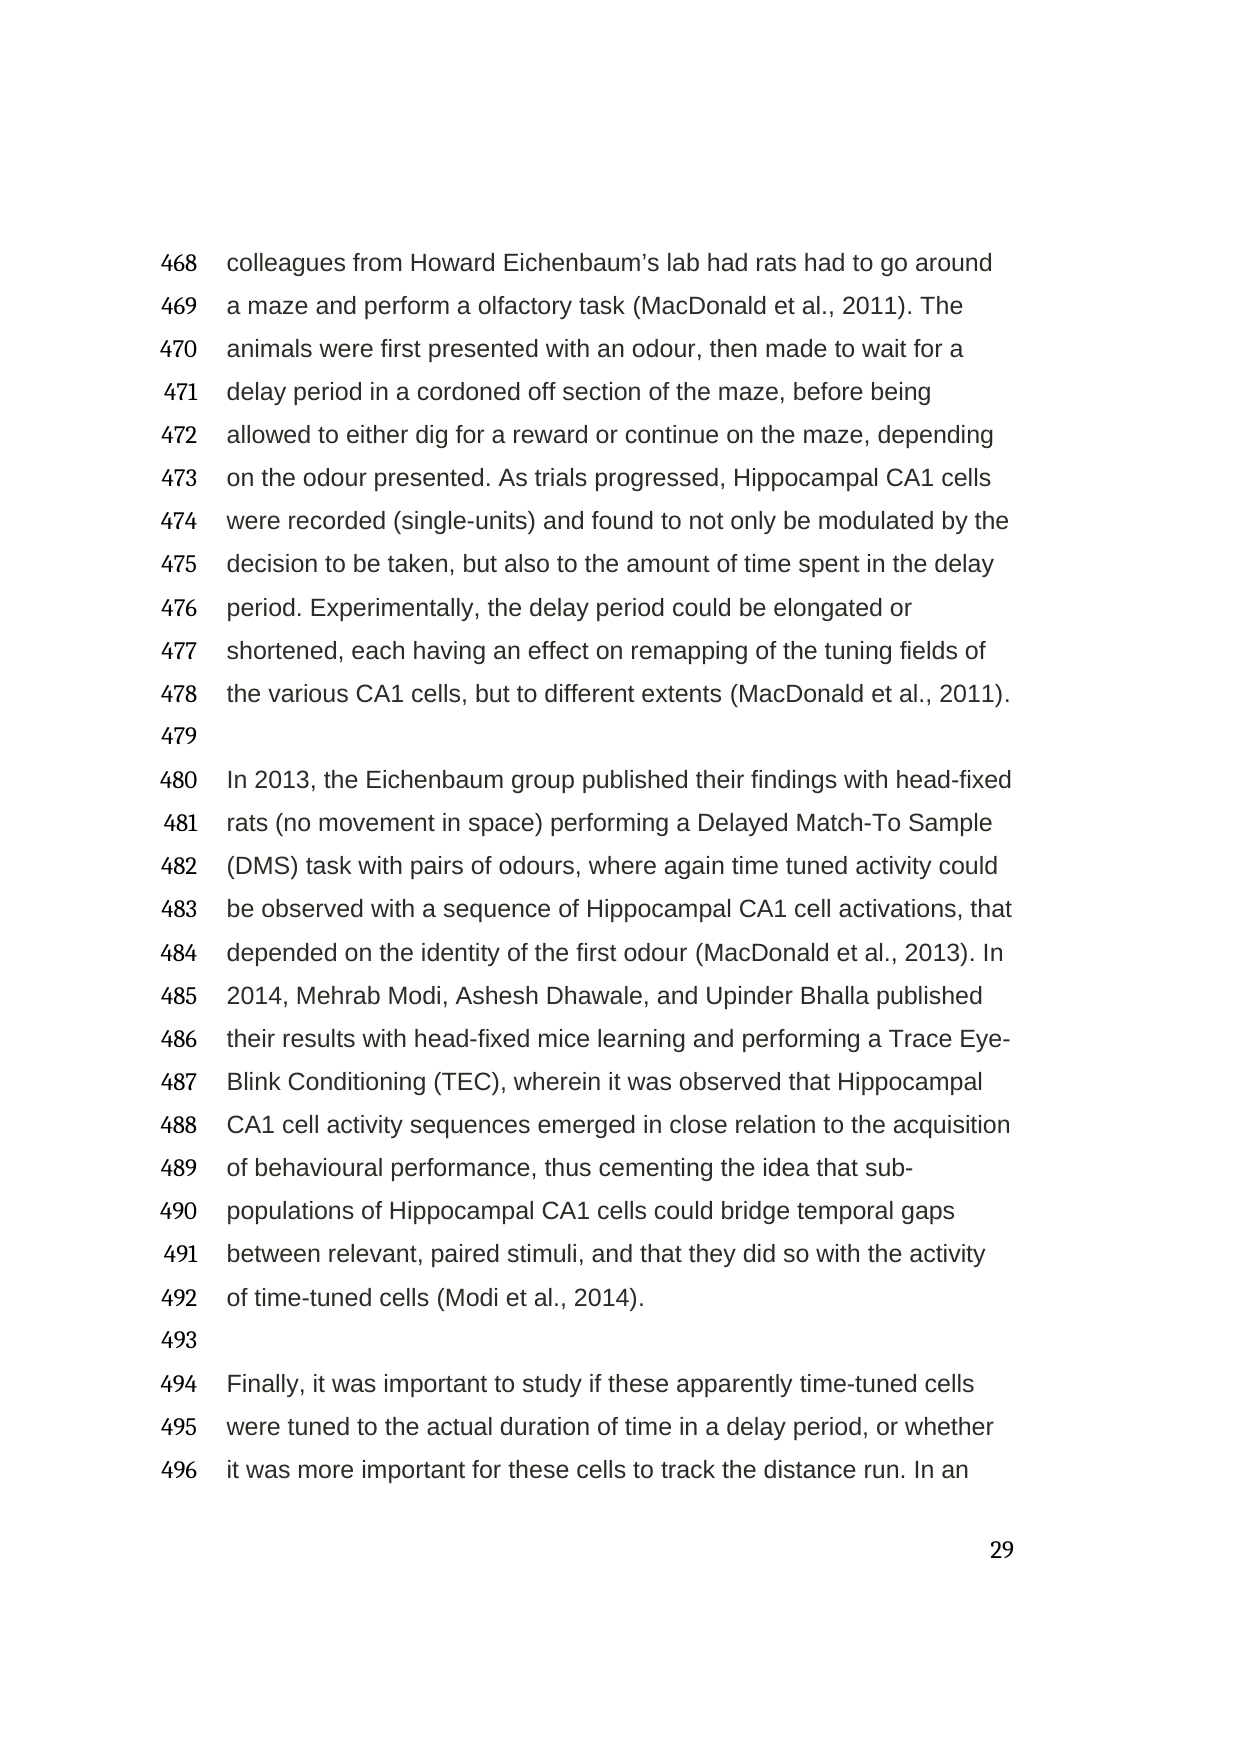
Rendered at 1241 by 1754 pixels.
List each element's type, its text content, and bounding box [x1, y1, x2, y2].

text In 2013, the Eichenbaum group published their findings with head-fixed rats (no movement in space) performing a Delayed Match-To Sample (DMS) task with pairs of odours, where again time tuned activity could be observed with a sequence of Hippocampal CA1 cell activations, that depended on the identity of the first odour (MacDonald et al., 2013). In 2014, Mehrab Modi, Ashesh Dhawale, and Upinder Bhalla published their results with head-fixed mice learning and performing a Trace Eye-Blink Conditioning (TEC), wherein it was observed that Hippocampal CA1 cell activity sequences emerged in close relation to the acquisition of behavioural performance, thus cementing the idea that sub-populations of Hippocampal CA1 cells could bridge temporal gaps between relevant, paired stimuli, and that they did so with the activity of time-tuned cells (Modi et al., 2014)⁠. [226, 765, 1014, 1311]
text Finally, it was important to study if these apparently time-tuned cells were tuned to the actual duration of time in a delay period, or whether it was more important for these cells to track the distance run. In an [226, 1369, 1014, 1484]
text colleagues from Howard Eichenbaum’s lab had rats had to go around a maze and perform a olfactory task (MacDonald et al., 2011)⁠. The animals were first presented with an odour, then made to wait for a delay period in a cordoned off section of the maze, before being allowed to either dig for a reward or continue on the maze, depending on the odour presented. As trials progressed, Hippocampal CA1 cells were recorded (single-units) and found to not only be modulated by the decision to be taken, but also to the amount of time spent in the delay period. Experimentally, the delay period could be elongated or shortened, each having an effect on remapping of the tuning fields of the various CA1 cells, but to different extents (MacDonald et al., 2011)⁠. [226, 248, 1014, 708]
